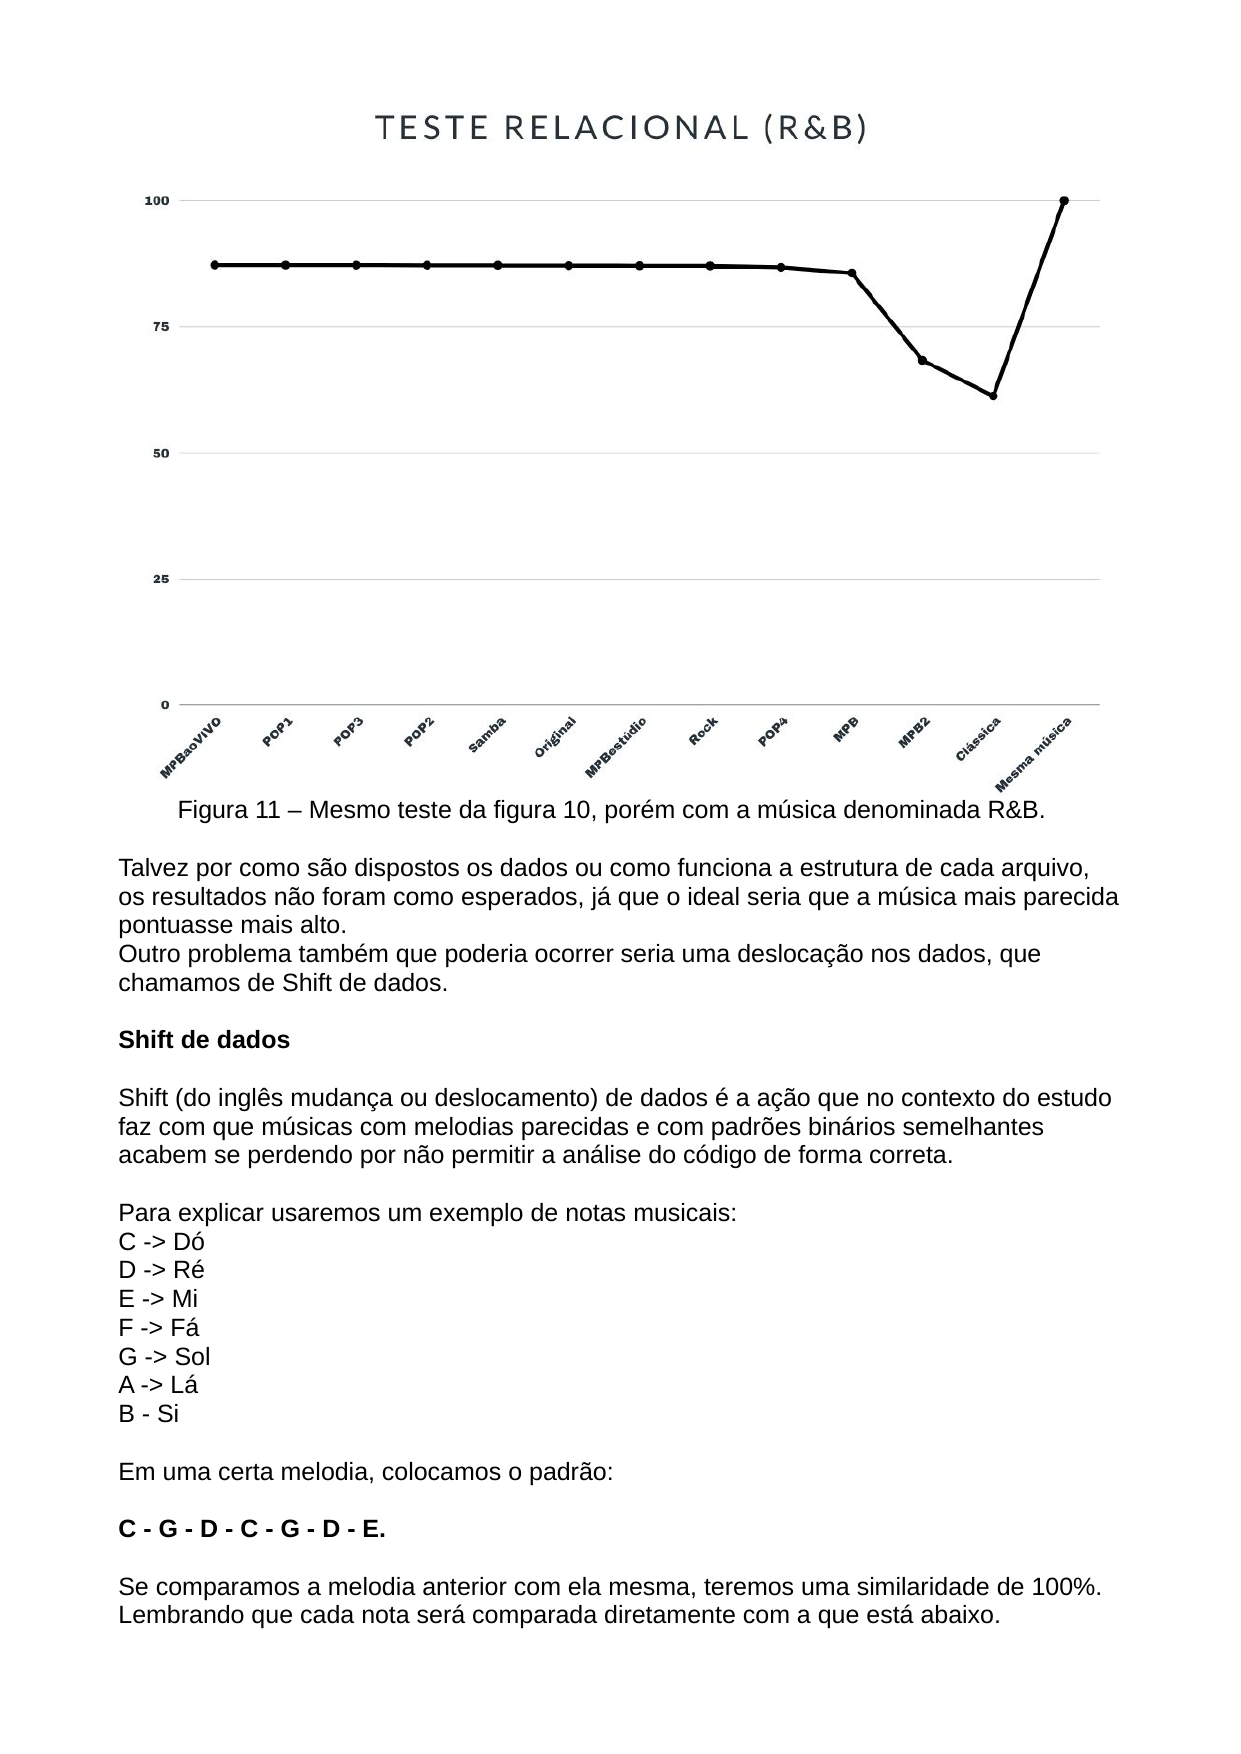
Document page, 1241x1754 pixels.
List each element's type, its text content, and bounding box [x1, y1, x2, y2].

text A -> Lá [118, 1370, 1122, 1399]
text Outro problema também que poderia ocorrer seria uma deslocação nos dados, que chamamos de Shift de dados. [118, 939, 1122, 997]
text Em uma certa melodia, colocamos o padrão: [118, 1457, 1122, 1485]
text Shift de dados [118, 1025, 1122, 1054]
text F -> Fá [118, 1313, 1122, 1342]
text B - Si [118, 1399, 1122, 1428]
text Para explicar usaremos um exemplo de notas musicais: [118, 1198, 1122, 1227]
picture [140, 75, 1100, 795]
text C -> Dó [118, 1227, 1122, 1255]
text D -> Ré [118, 1255, 1122, 1284]
text G -> Sol [118, 1342, 1122, 1370]
text C - G - D - C - G - D - E. [118, 1514, 1122, 1543]
text Shift (do inglês mudança ou deslocamento) de dados é a ação que no contexto do estudo faz com que músicas com melodias parecidas e com padrões binários semelhantes acabem se perdendo por não permitir a análise do código de forma correta. [118, 1083, 1122, 1169]
text Se comparamos a melodia anterior com ela mesma, teremos uma similaridade de 100%. Lembrando que cada nota será comparada diretamente com a que está abaixo. [118, 1572, 1122, 1629]
text Figura 11 – Mesmo teste da figura 10, porém com a música denominada R&B. [177, 795, 1063, 823]
text E -> Mi [118, 1284, 1122, 1313]
text Talvez por como são dispostos os dados ou como funciona a estrutura de cada arquivo, os resultados não foram como esperados, já que o ideal seria que a música mais parecida pontuasse mais alto. [118, 853, 1122, 939]
